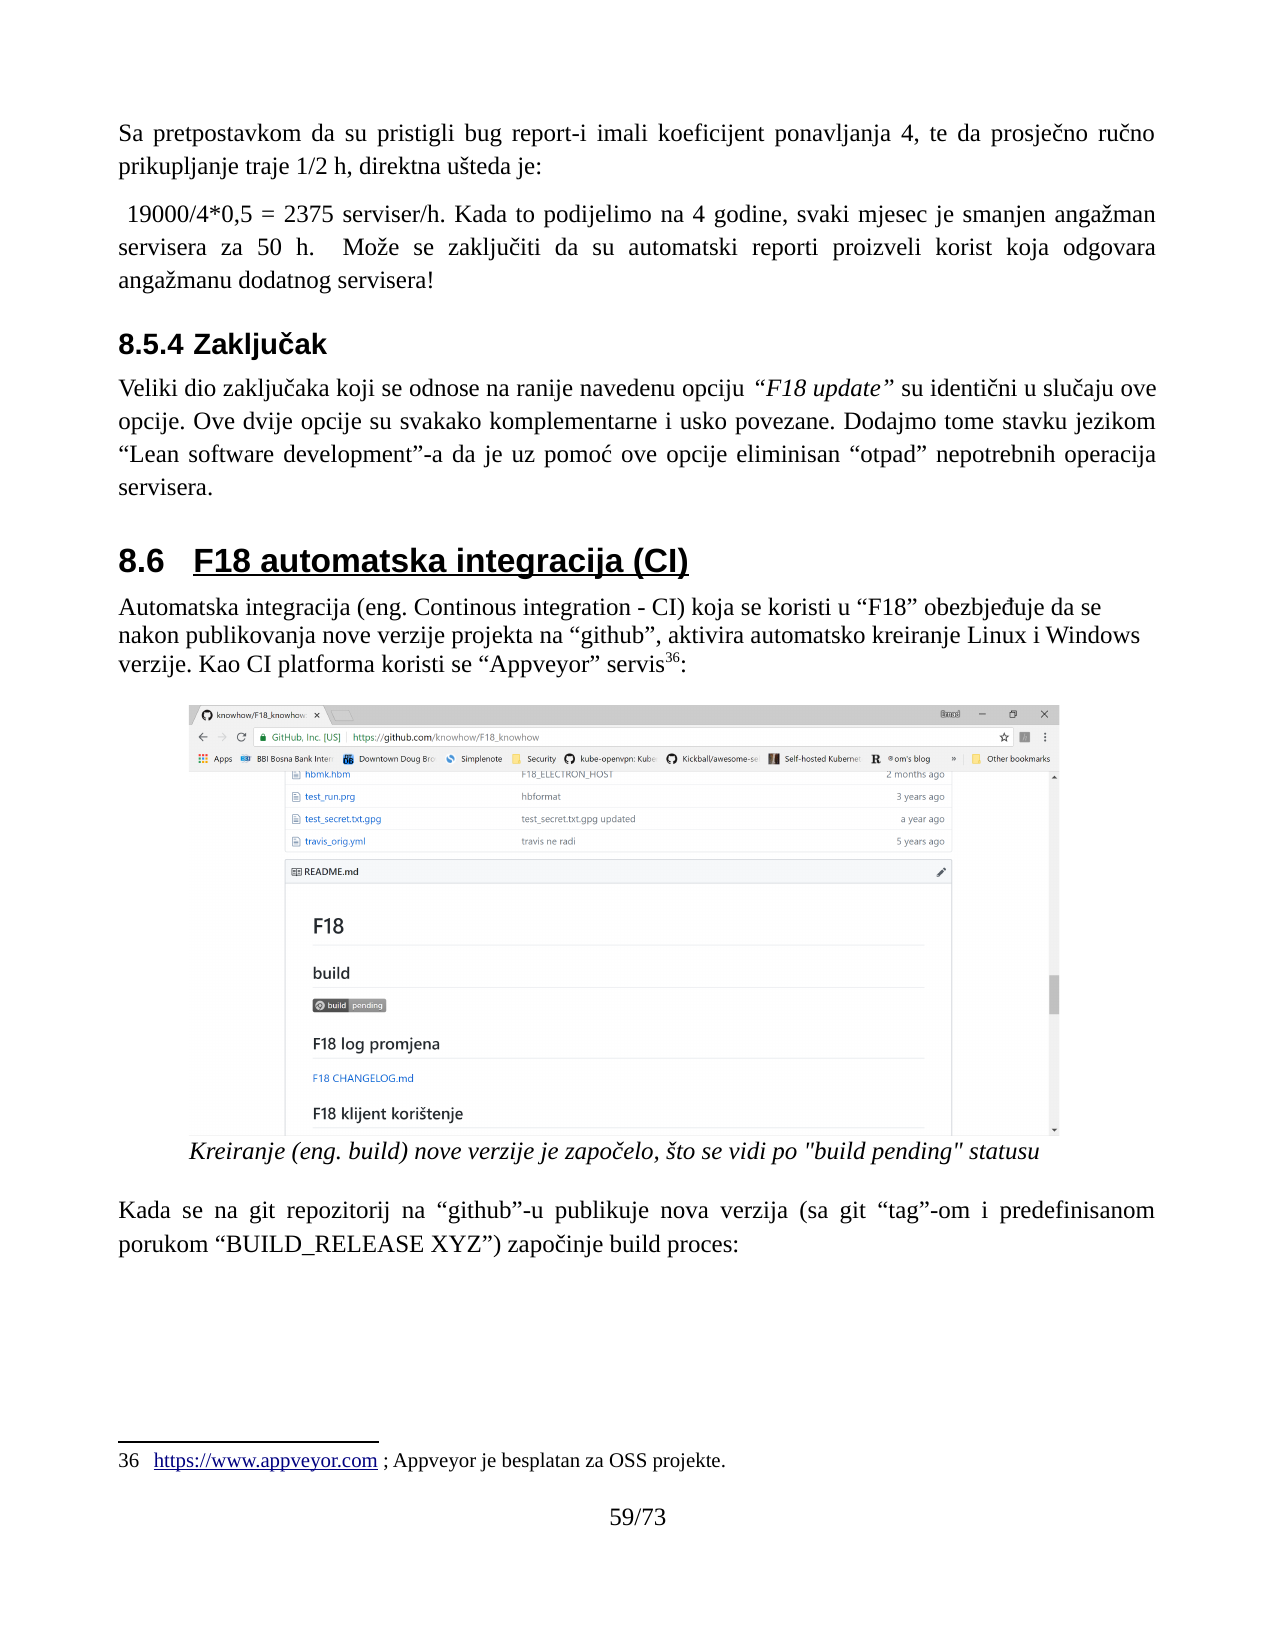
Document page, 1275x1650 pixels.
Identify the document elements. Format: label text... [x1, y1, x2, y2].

text Automatska integracija (eng. Continous integration - CI) koja se koristi u “F18” obezbjeđuje da se nakon publikovanja nove verzije projekta na “github”, aktivira automatsko kreiranje Linux i Windows verzije. Kao CI platforma koristi se “Appveyor” servis: [118, 592, 1157, 678]
text https://www.appveyor.com ; Appveyor je besplatan za OSS projekte. [118, 1448, 1157, 1472]
text 19000/4*0,5 = 2375 serviser/h. Kada to podijelimo na 4 godine, svaki mjesec je smanjen angažman servisera za 50 h. Može se zaključiti da su automatski reporti proizveli korist koja odgovara angažmanu dodatnog servisera! [118, 199, 1157, 293]
subtitle F18 automatska integracija (CI) [118, 541, 1157, 579]
text Sa pretpostavkom da su pristigli bug report-i imali koeficijent ponavljanja 4, te da prosječno ručno prikupljanje traje 1/2 h, direktna ušteda je: [118, 118, 1157, 180]
text Veliki dio zaključaka koji se odnose na ranije navedenu opciju “F18 update” su identični u slučaju ove opcije. Ove dvije opcije su svakako komplementarne i usko povezane. Dodajmo tome stavku jezikom “Lean software development”-a da je uz pomoć ove opcije eliminisan “otpad” nepotrebnih operacija servisera. [118, 373, 1157, 501]
picture [188, 705, 1060, 1136]
subtitle Zaključak [118, 327, 1157, 361]
text Kada se na git repozitorij na “github”-u publikuje nova verzija (sa git “tag”-om i predefinisanom porukom “BUILD_RELEASE XYZ”) započinje build proces: [118, 1196, 1157, 1257]
text KKKreiranje (eng. build) nove verzije je započelo, što se vidi po "build pending" statusu [189, 1136, 1059, 1164]
